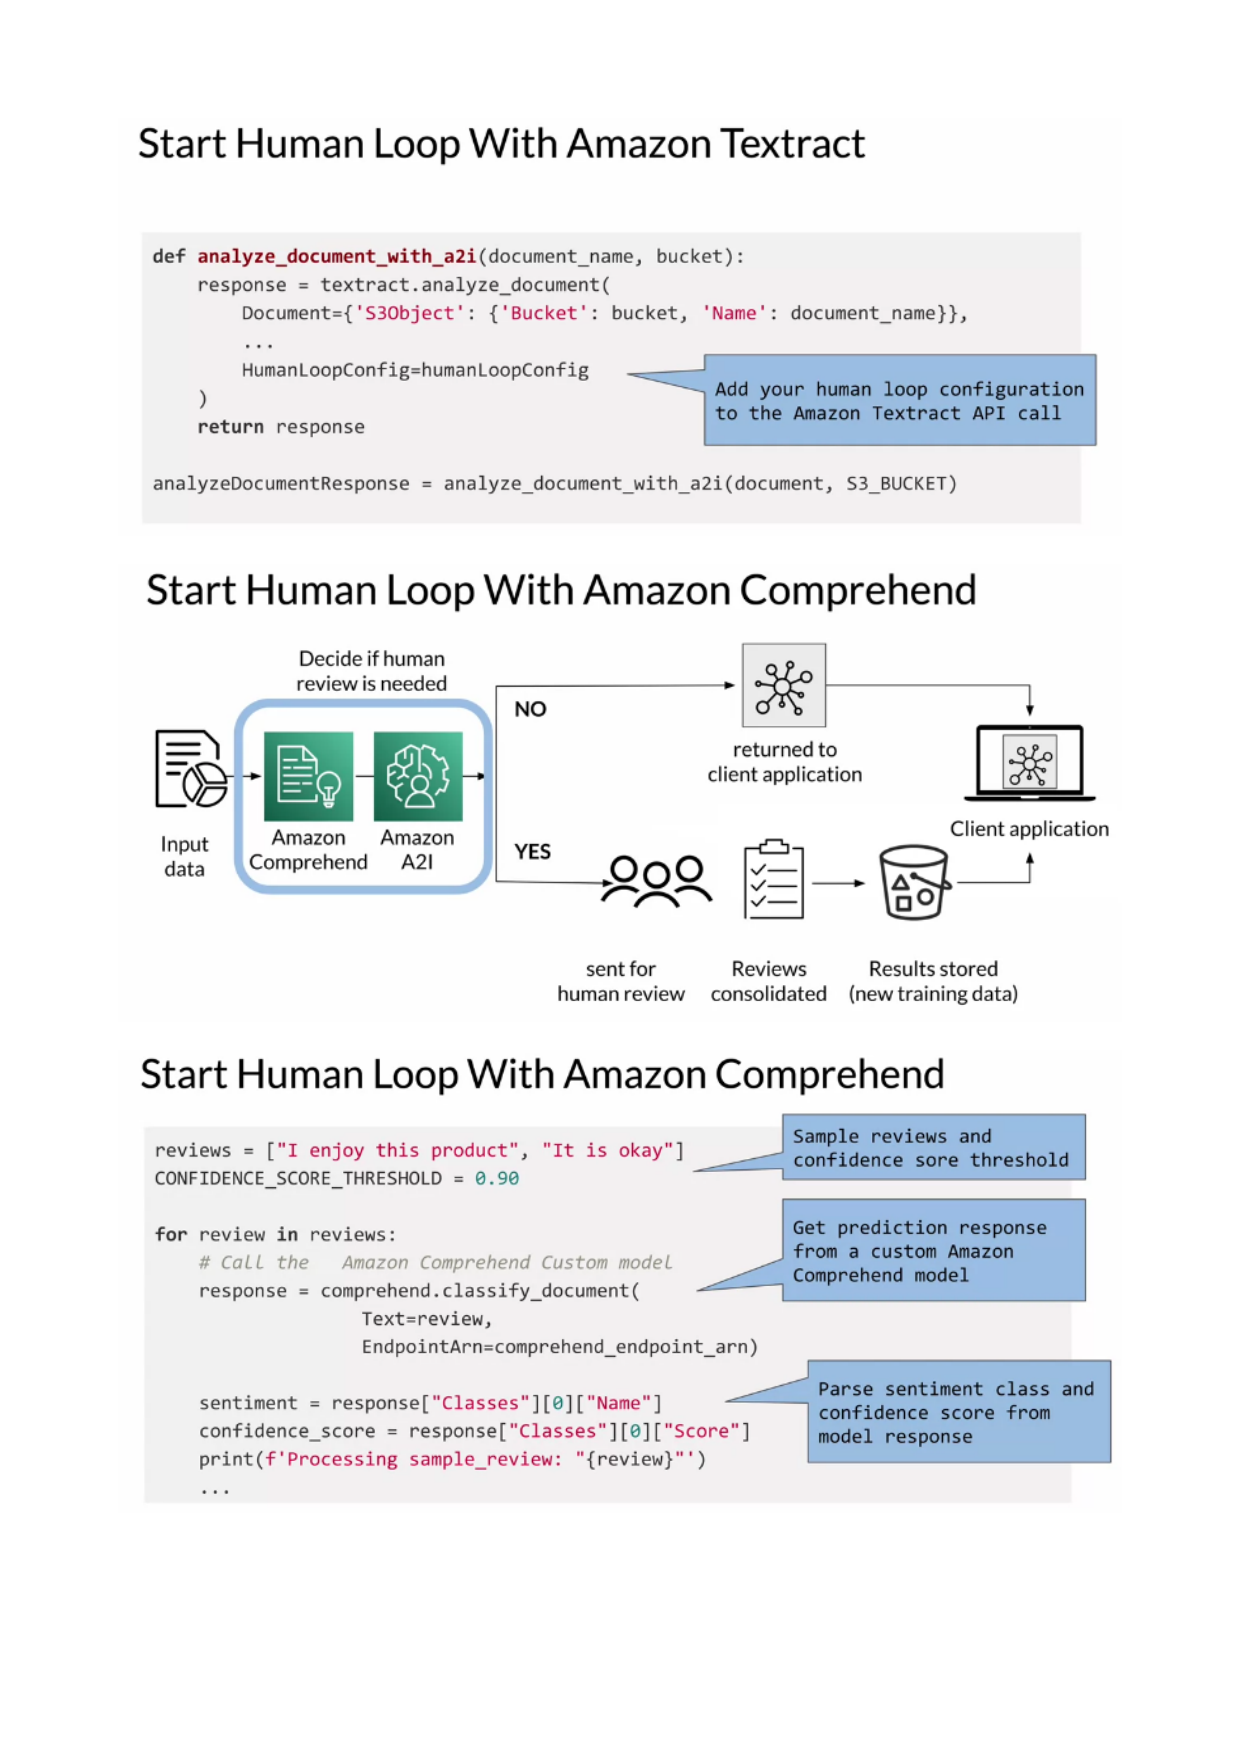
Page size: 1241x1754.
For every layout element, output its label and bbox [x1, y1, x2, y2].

picture [118, 1050, 1123, 1513]
picture [118, 564, 1123, 1022]
picture [118, 118, 1123, 536]
